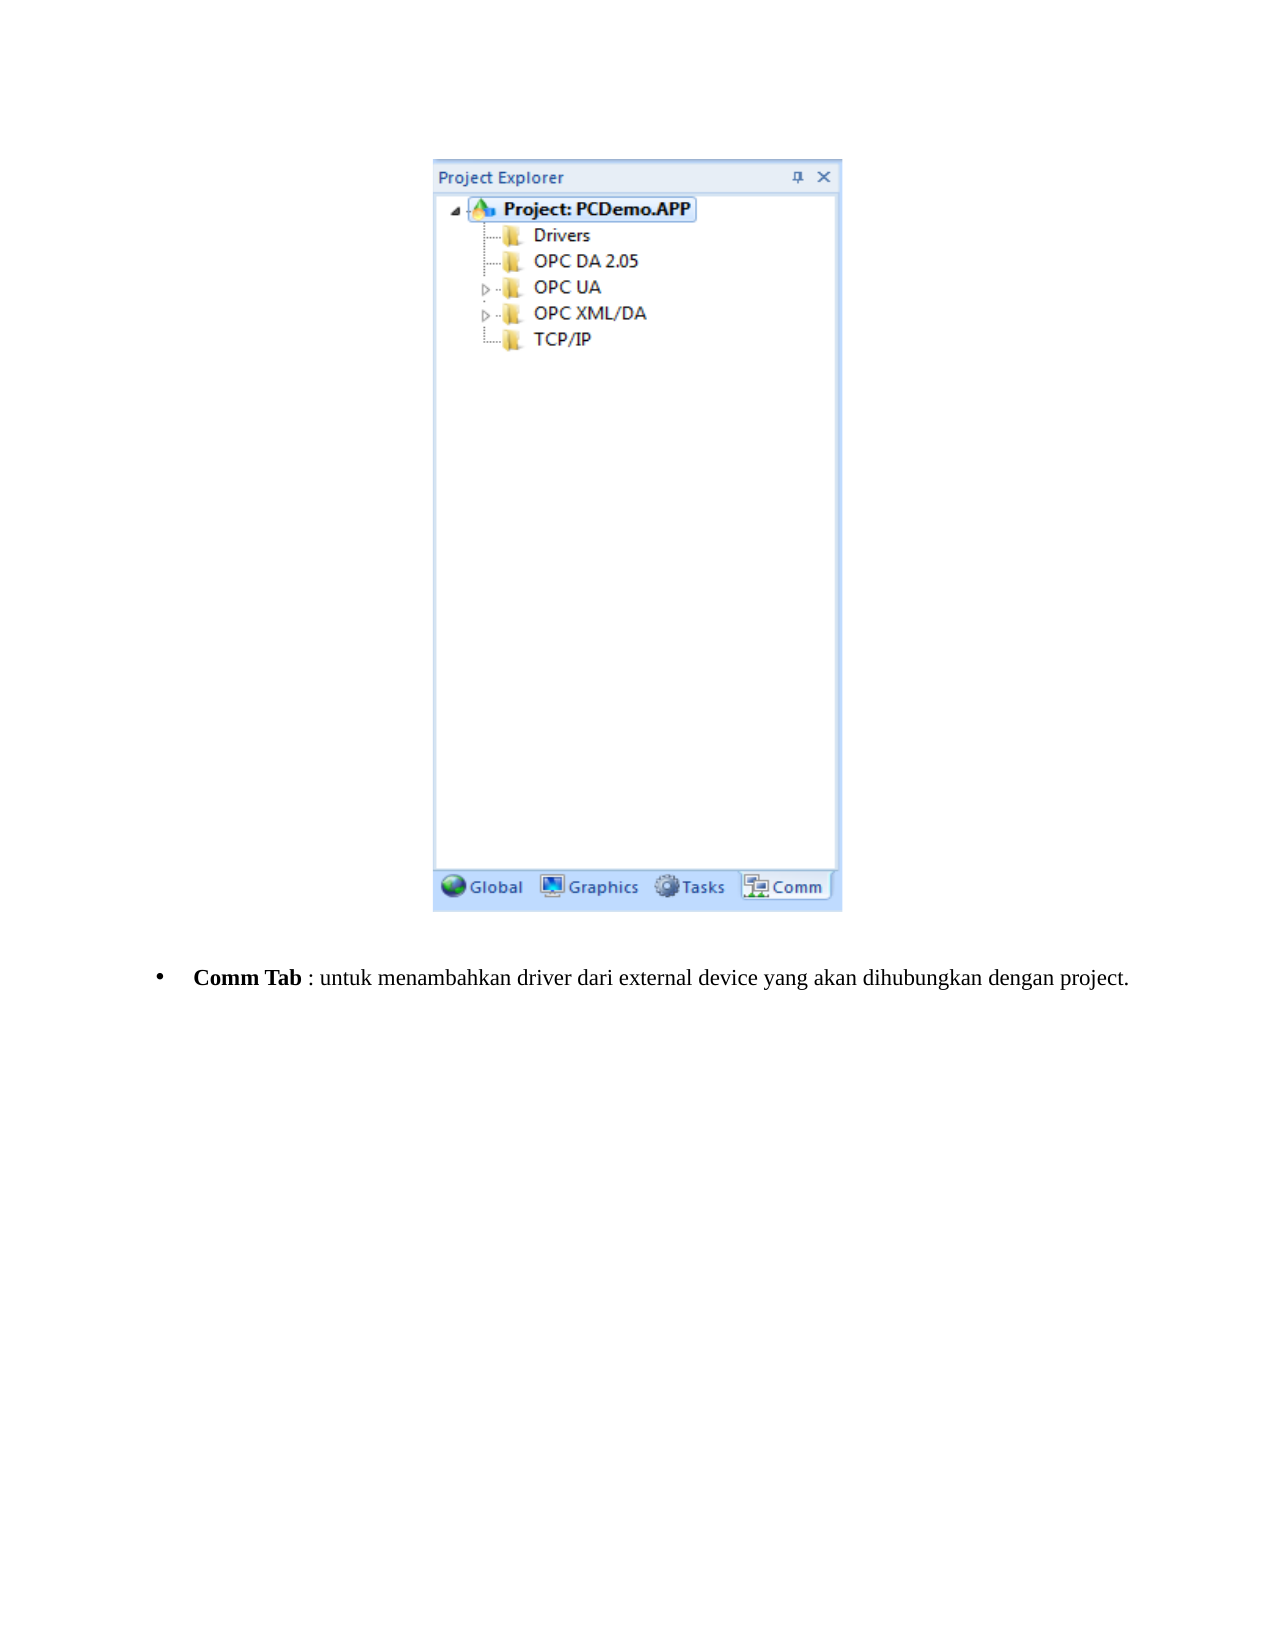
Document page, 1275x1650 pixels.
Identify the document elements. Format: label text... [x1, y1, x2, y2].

list Comm Tab : untuk menambahkan driver dari external device yang akan dihubungkan dengan project. [156, 964, 1157, 991]
picture [432, 159, 843, 912]
